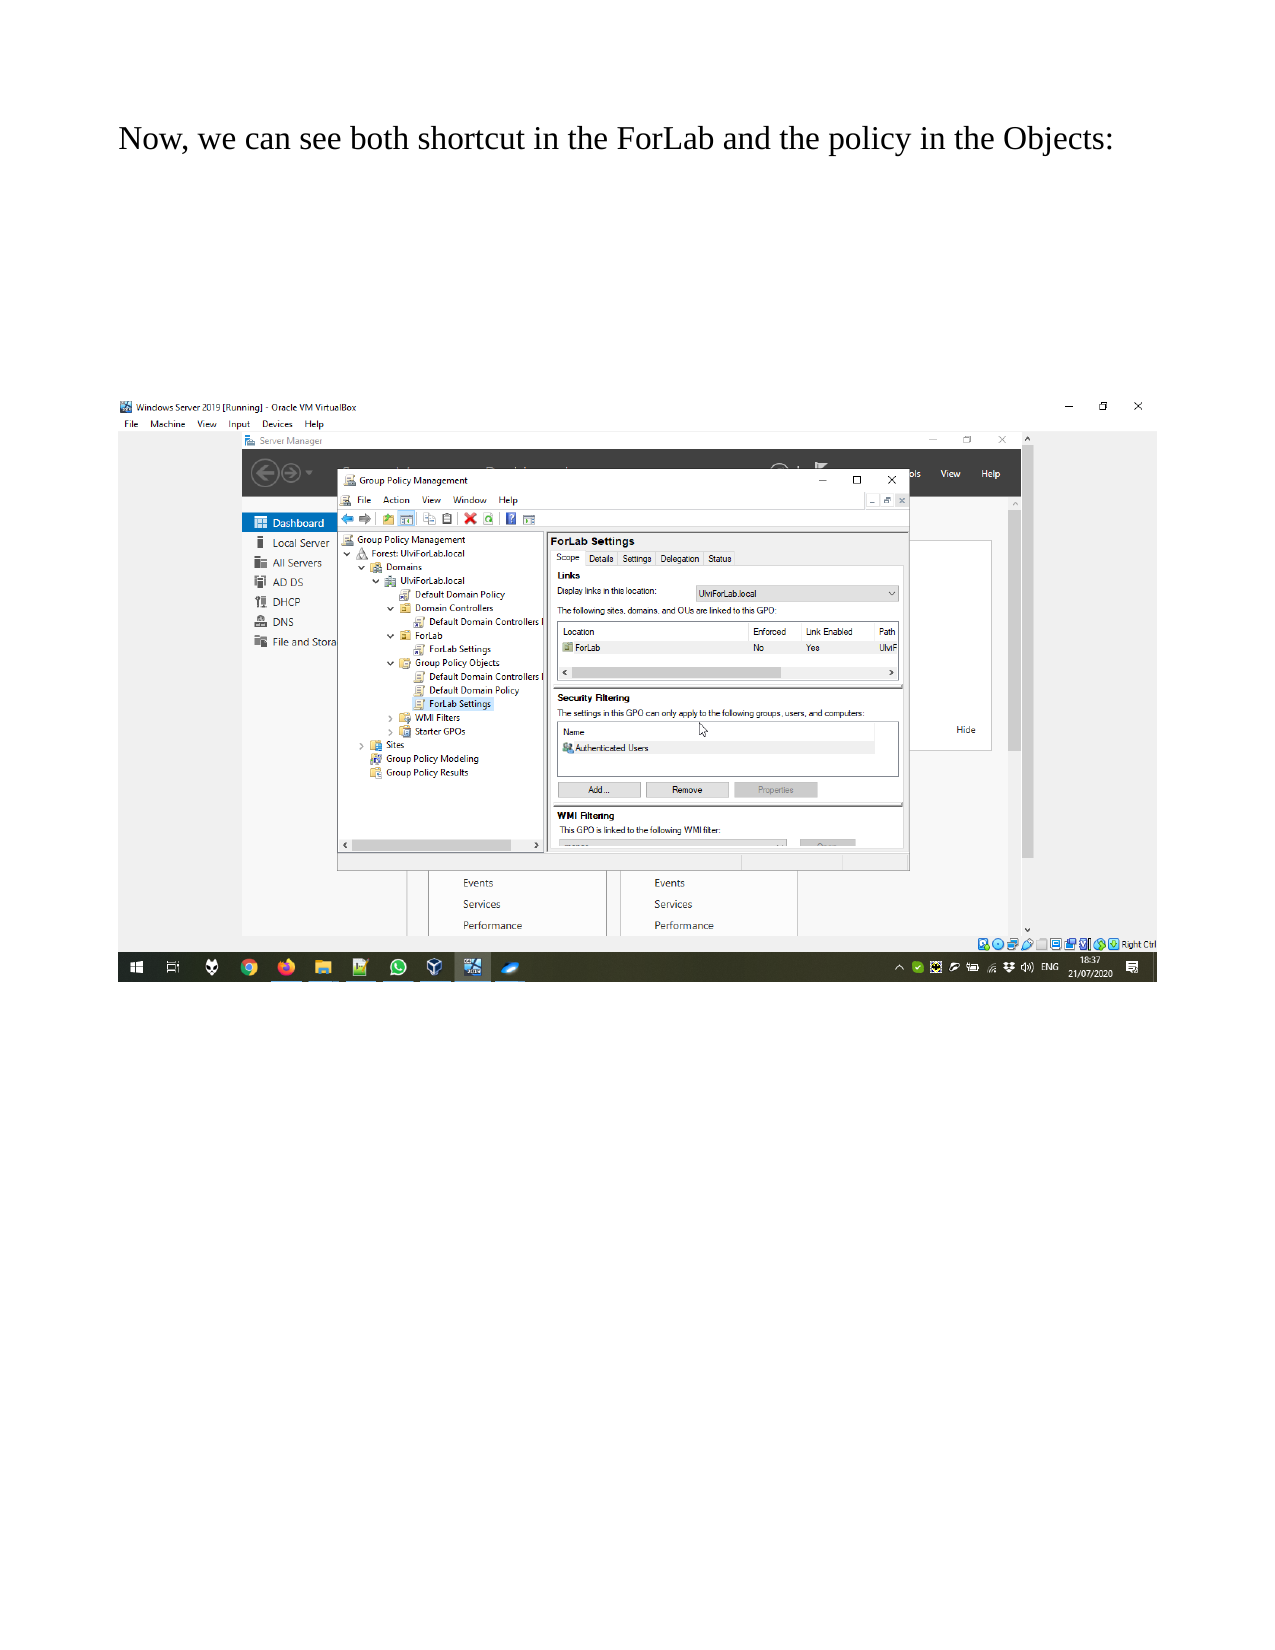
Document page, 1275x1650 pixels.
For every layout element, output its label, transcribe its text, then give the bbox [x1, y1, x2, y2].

picture [118, 398, 1157, 982]
text Now, we can see both shortcut in the ForLab and the policy in the Objects: [118, 118, 1157, 156]
